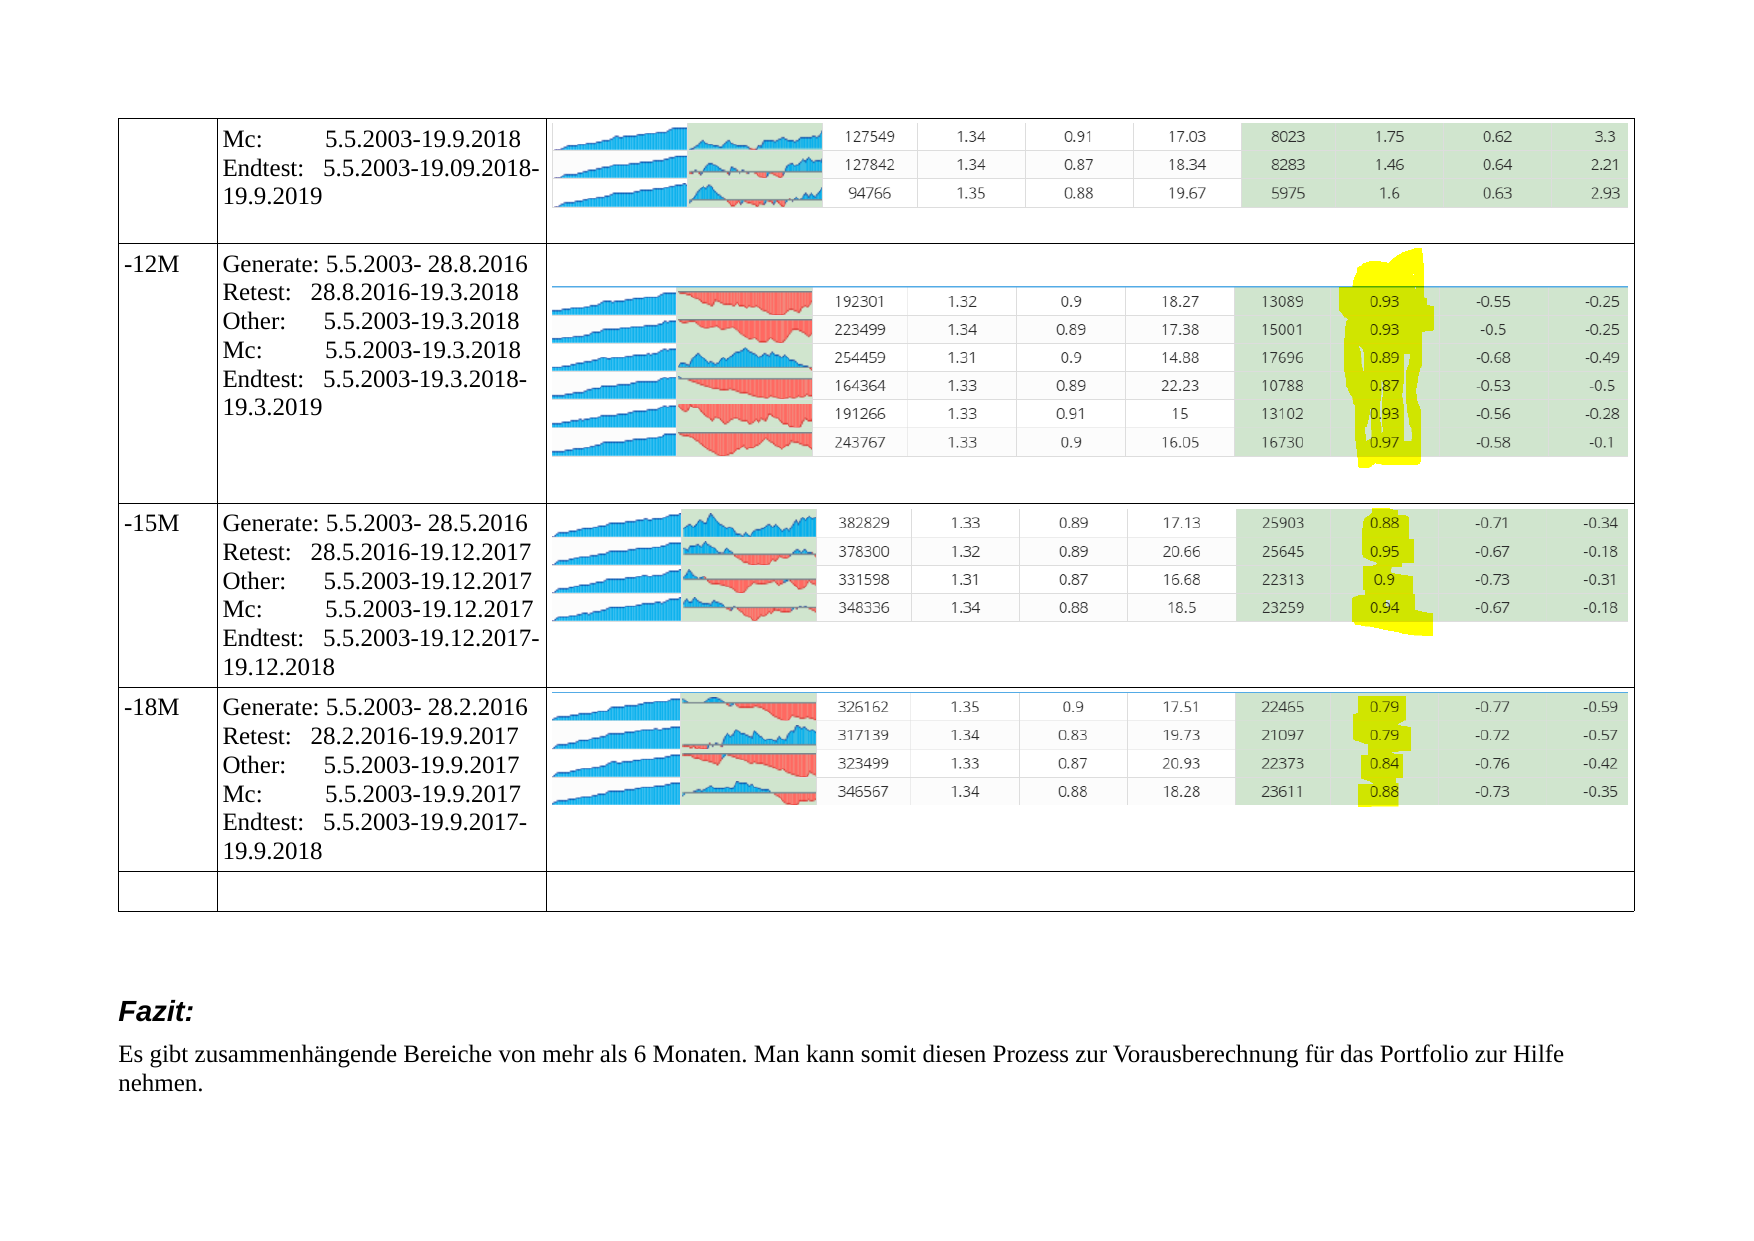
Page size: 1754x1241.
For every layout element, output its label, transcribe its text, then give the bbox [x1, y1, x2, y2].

text Es gibt zusammenhängende Bereiche von mehr als 6 Monaten. Man kann somit diesen Prozess zur Vorausberechnung für das Portfolio zur Hilfe nehmen. [118, 1039, 1636, 1097]
table_cell -15M [119, 504, 217, 687]
table_cell [547, 693, 1634, 871]
picture [552, 123, 1628, 209]
table_cell [547, 244, 1634, 502]
table_cell [547, 688, 1634, 692]
table_cell Generate: 5.5.2003- 28.5.2016 Retest: 28.5.2016-19.12.2017 Other: 5.5.2003-19.12.2017 Mc: 5.5.2003-19.12.2017 Endtest: 5.5.2003-19.12.2017-19.12.2018 [218, 504, 546, 687]
table_cell [119, 119, 217, 243]
subtitle Fazit: [118, 993, 1636, 1027]
table_cell [547, 119, 1634, 243]
table_cell -12M [119, 244, 217, 502]
picture [552, 248, 1628, 468]
picture [552, 508, 1628, 636]
table_cell Generate: 5.5.2003- 28.8.2016 Retest: 28.8.2016-19.3.2018 Other: 5.5.2003-19.3.2018 Mc: 5.5.2003-19.3.2018 Endtest: 5.5.2003-19.3.2018-19.3.2019 [218, 244, 546, 502]
table_cell [547, 504, 1634, 687]
picture [552, 692, 1628, 807]
table_cell -18M [119, 688, 217, 871]
table_cell [218, 872, 546, 911]
table_cell Mc: 5.5.2003-19.9.2018 Endtest: 5.5.2003-19.09.2018-19.9.2019 [218, 119, 546, 243]
table_cell [119, 872, 217, 911]
table_cell [547, 872, 1634, 911]
table_cell Generate: 5.5.2003- 28.2.2016 Retest: 28.2.2016-19.9.2017 Other: 5.5.2003-19.9.2017 Mc: 5.5.2003-19.9.2017 Endtest: 5.5.2003-19.9.2017-19.9.2018 [218, 688, 546, 871]
